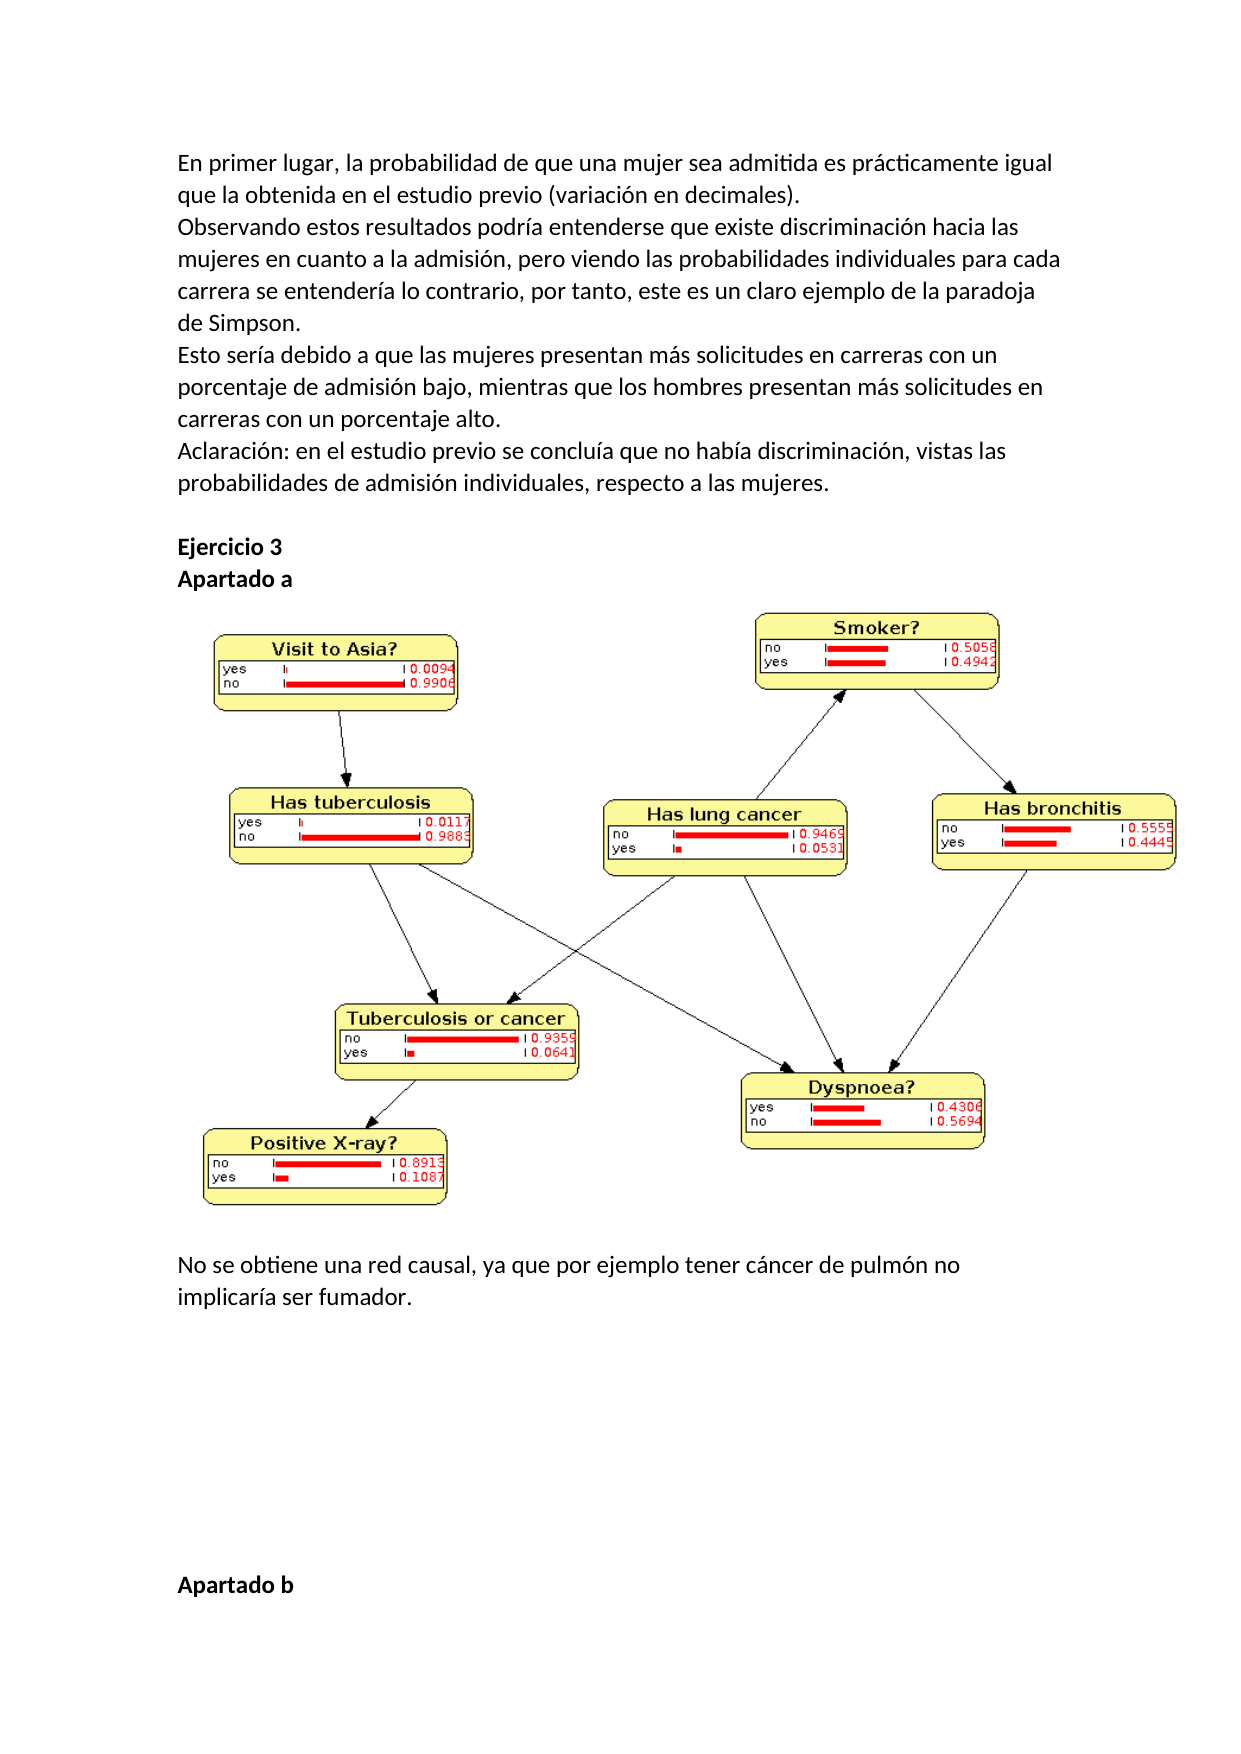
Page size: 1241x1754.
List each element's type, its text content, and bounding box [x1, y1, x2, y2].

text Esto sería debido a que las mujeres presentan más solicitudes en carreras con un porcentaje de admisión bajo, mientras que los hombres presentan más solicitudes en carreras con un porcentaje alto. [177, 339, 1063, 434]
text Apartado a [177, 563, 1063, 594]
text No se obtiene una red causal, ya que por ejemplo tener cáncer de pulmón no implicaría ser fumador. [177, 1249, 1063, 1311]
text Apartado b [177, 1569, 1063, 1599]
text Aclaración: en el estudio previo se concluía que no había discriminación, vistas las probabilidades de admisión individuales, respecto a las mujeres. [177, 435, 1063, 498]
text Observando estos resultados podría entenderse que existe discriminación hacia las mujeres en cuanto a la admisión, pero viendo las probabilidades individuales para cada carrera se entendería lo contrario, por tanto, este es un claro ejemplo de la paradoja de Simpson. [177, 212, 1063, 338]
text En primer lugar, la probabilidad de que una mujer sea admitida es prácticamente igual que la obtenida en el estudio previo (variación en decimales). [177, 148, 1063, 210]
text Ejercicio 3 [177, 531, 1063, 562]
